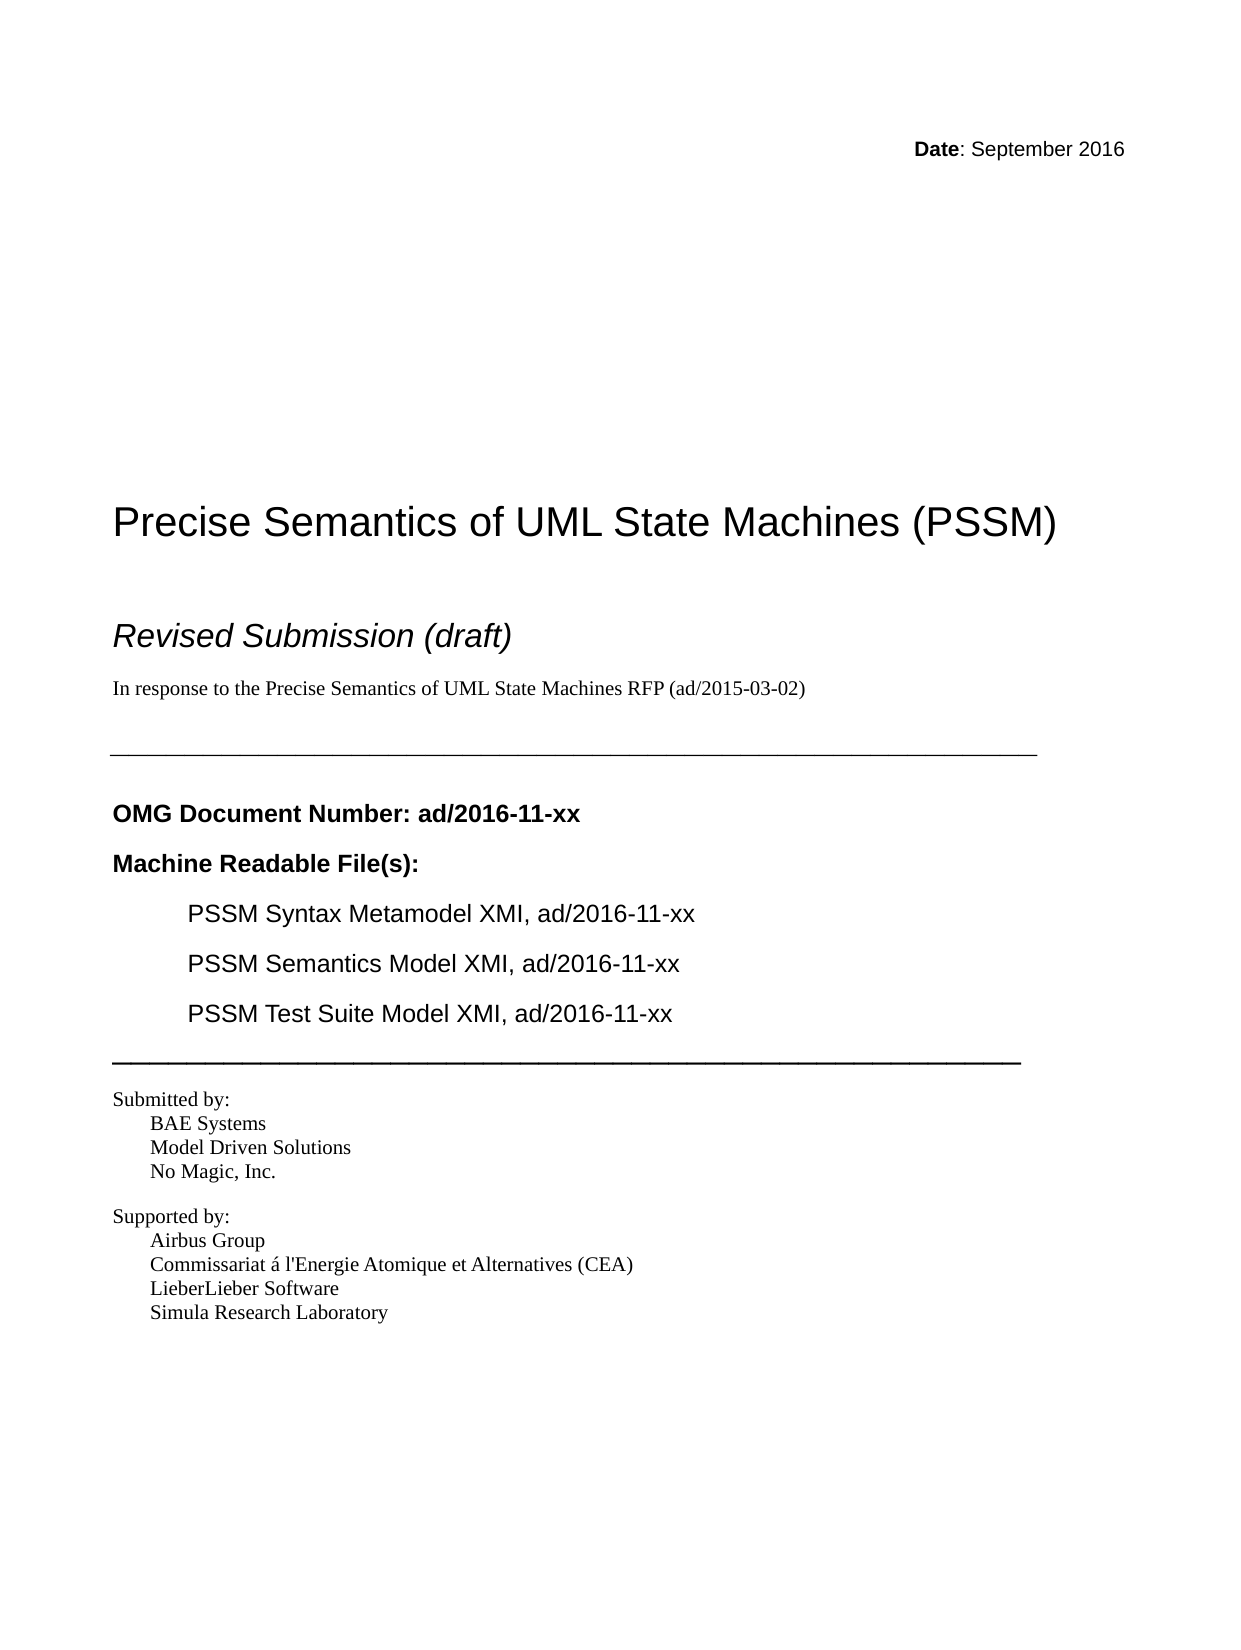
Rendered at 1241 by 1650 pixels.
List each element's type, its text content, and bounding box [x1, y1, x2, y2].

text Simula Research Laboratory [150, 1300, 1125, 1324]
text In response to the Precise Semantics of UML State Machines RFP (ad/2015-03-02) [112, 676, 1125, 700]
text _________________________________________________ [112, 1027, 1125, 1066]
text No Magic, Inc. [150, 1159, 1125, 1183]
text PSSM Syntax Metamodel XMI, ad/2016-11-xx [112, 899, 1125, 928]
text OMG Document Number: ad/2016-11-xx [112, 799, 1125, 828]
text BAE Systems [150, 1111, 1125, 1135]
text Submitted by: [112, 1087, 1125, 1111]
text Date: September 2016 [112, 135, 1125, 160]
text PSSM Test Suite Model XMI, ad/2016-11-xx [112, 998, 1125, 1027]
text Airbus Group [150, 1228, 1125, 1252]
text Commissariat á l'Energie Atomique et Alternatives (CEA) [150, 1252, 1125, 1276]
text Model Driven Solutions [150, 1135, 1125, 1159]
subtitle Revised Submission (draft) [112, 616, 1125, 654]
title Precise Semantics of UML State Machines (PSSM) [112, 497, 1125, 545]
text Supported by: [112, 1204, 1125, 1228]
text __________________________________________________ [112, 721, 1125, 759]
text LieberLieber Software [150, 1276, 1125, 1300]
text PSSM Semantics Model XMI, ad/2016-11-xx [112, 949, 1125, 977]
text Machine Readable File(s): [112, 849, 1125, 878]
